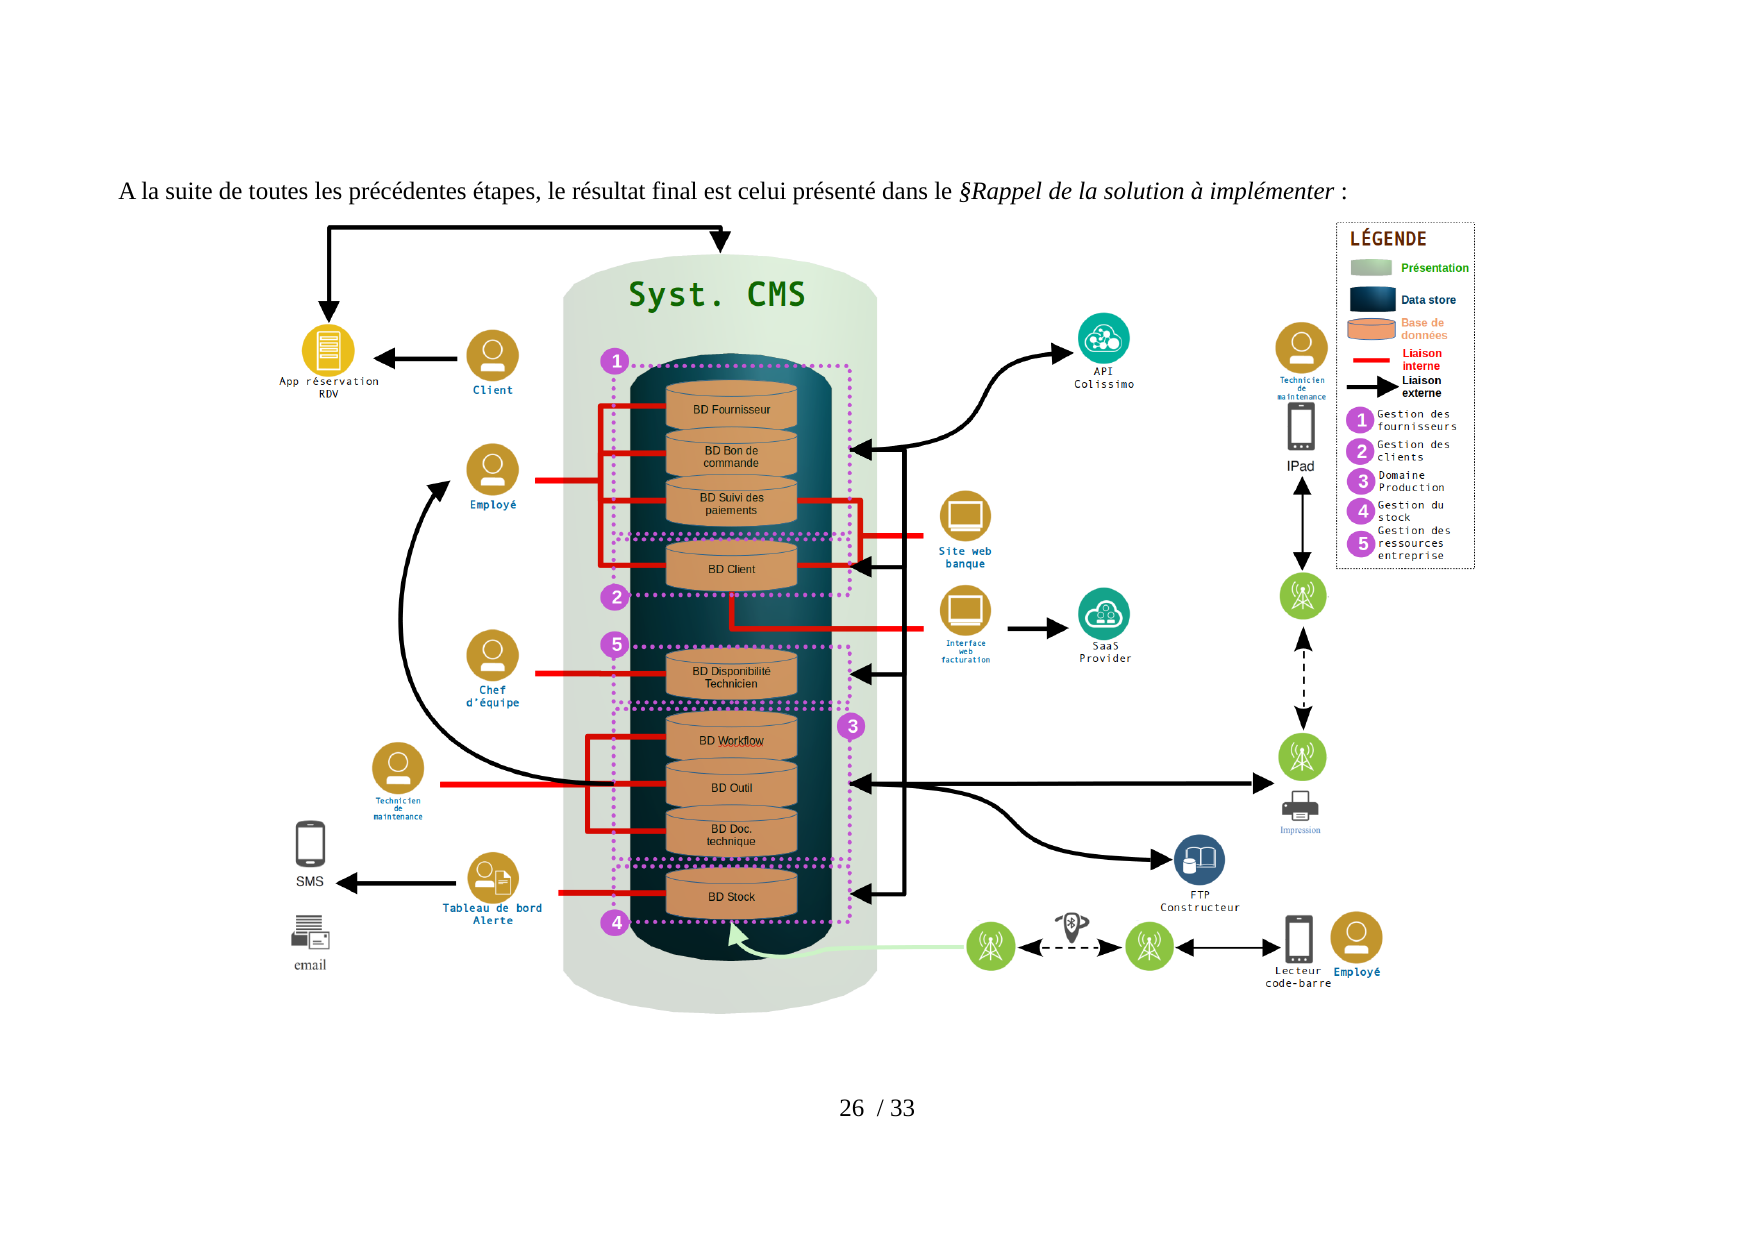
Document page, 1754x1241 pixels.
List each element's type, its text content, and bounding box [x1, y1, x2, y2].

picture [276, 218, 1478, 1017]
text A la suite de toutes les précédentes étapes, le résultat final est celui présenté dans le §Rappel de la solution à implémenter : [118, 176, 1636, 205]
